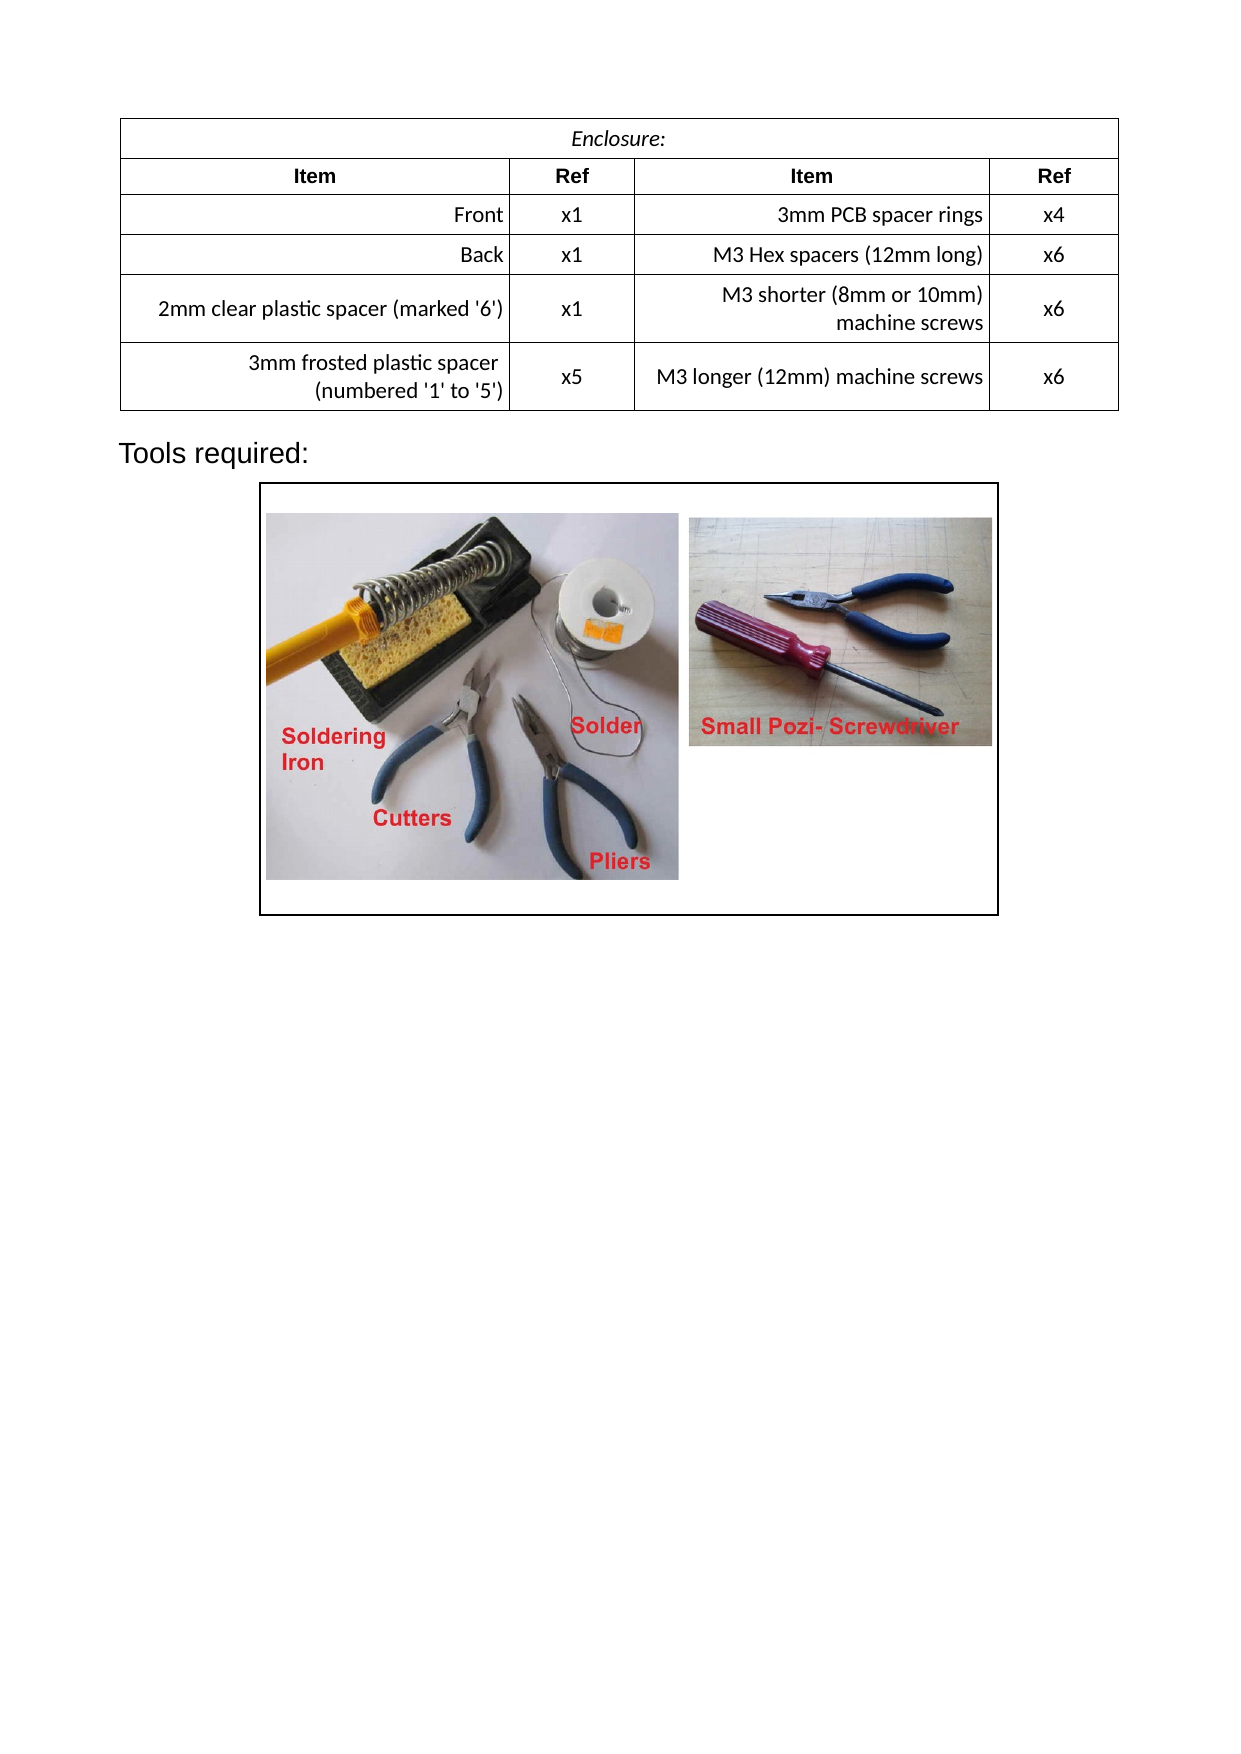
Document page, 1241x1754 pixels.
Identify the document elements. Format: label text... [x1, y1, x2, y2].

table_cell 3mm PCB spacer rings [635, 195, 989, 234]
table_cell Item [121, 159, 509, 194]
table_cell [118, 669, 259, 707]
table_cell x1 [510, 195, 634, 234]
table_cell M3 shorter (8mm or 10mm) machine screws [635, 275, 989, 342]
table_cell [118, 557, 259, 594]
table_cell x6 [990, 235, 1118, 274]
table_cell [118, 707, 259, 744]
table_cell M3 longer (12mm) machine screws [635, 343, 989, 410]
table_cell Ref [510, 159, 634, 194]
table_cell x6 [990, 343, 1118, 410]
picture [266, 513, 993, 880]
table_cell [999, 669, 1122, 707]
table_header [261, 484, 997, 914]
table_cell [999, 557, 1122, 594]
table_cell [118, 519, 259, 557]
table_cell [118, 632, 259, 669]
table_cell [999, 519, 1122, 557]
table_cell [118, 594, 259, 632]
table_cell M3 Hex spacers (12mm long) [635, 235, 989, 274]
table_cell [999, 632, 1122, 669]
table_cell x5 [510, 343, 634, 410]
table_cell x1 [510, 235, 634, 274]
table_cell Back [121, 235, 509, 274]
table_cell x6 [990, 275, 1118, 342]
subtitle Tools required: [118, 436, 1122, 469]
table_cell Front [121, 195, 509, 234]
table_cell [999, 594, 1122, 632]
table_cell Item [635, 159, 989, 194]
table_cell 2mm clear plastic spacer (marked '6') [121, 275, 509, 342]
table_cell 3mm frosted plastic spacer (numbered '1' to '5') [121, 343, 509, 410]
table_cell [118, 744, 259, 914]
table_header [999, 482, 1122, 519]
table_cell [999, 744, 1122, 914]
table_cell Ref [990, 159, 1118, 194]
table_cell x1 [510, 275, 634, 342]
table_header [118, 482, 259, 519]
table_cell Enclosure: [121, 119, 1118, 158]
table_cell [999, 707, 1122, 744]
table_cell x4 [990, 195, 1118, 234]
